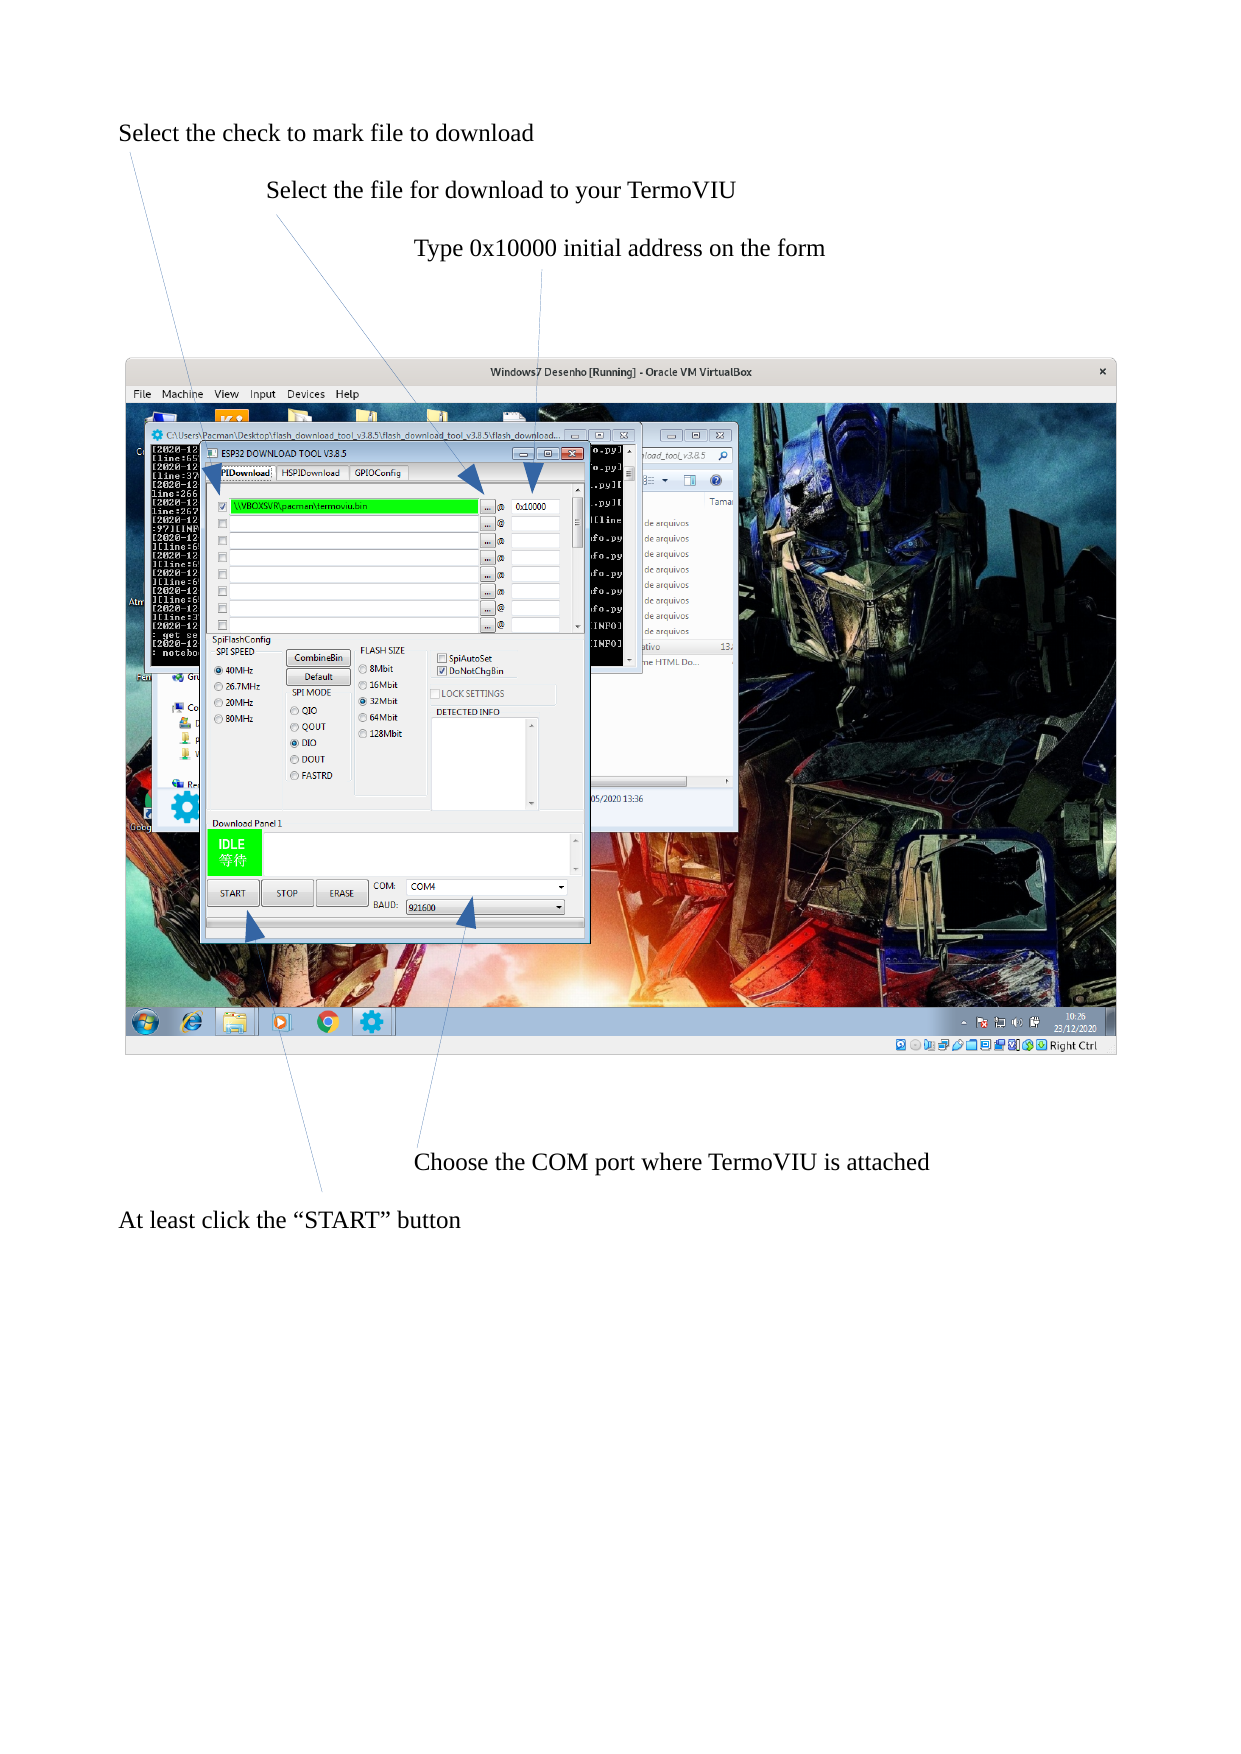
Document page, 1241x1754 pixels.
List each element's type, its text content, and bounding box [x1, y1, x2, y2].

text Select the file for download to your TermoVIU [137, 176, 1122, 204]
text At least click the “START” button [118, 1205, 1122, 1233]
text Choose the COM port where TermoVIU is attached [311, 1147, 1122, 1176]
text [118, 233, 158, 262]
picture [118, 352, 1123, 1061]
text Type 0x10000 initial address on the form [291, 233, 1122, 262]
text [152, 233, 310, 262]
text Select the check to mark file to download [118, 118, 1122, 147]
text [118, 1147, 317, 1176]
